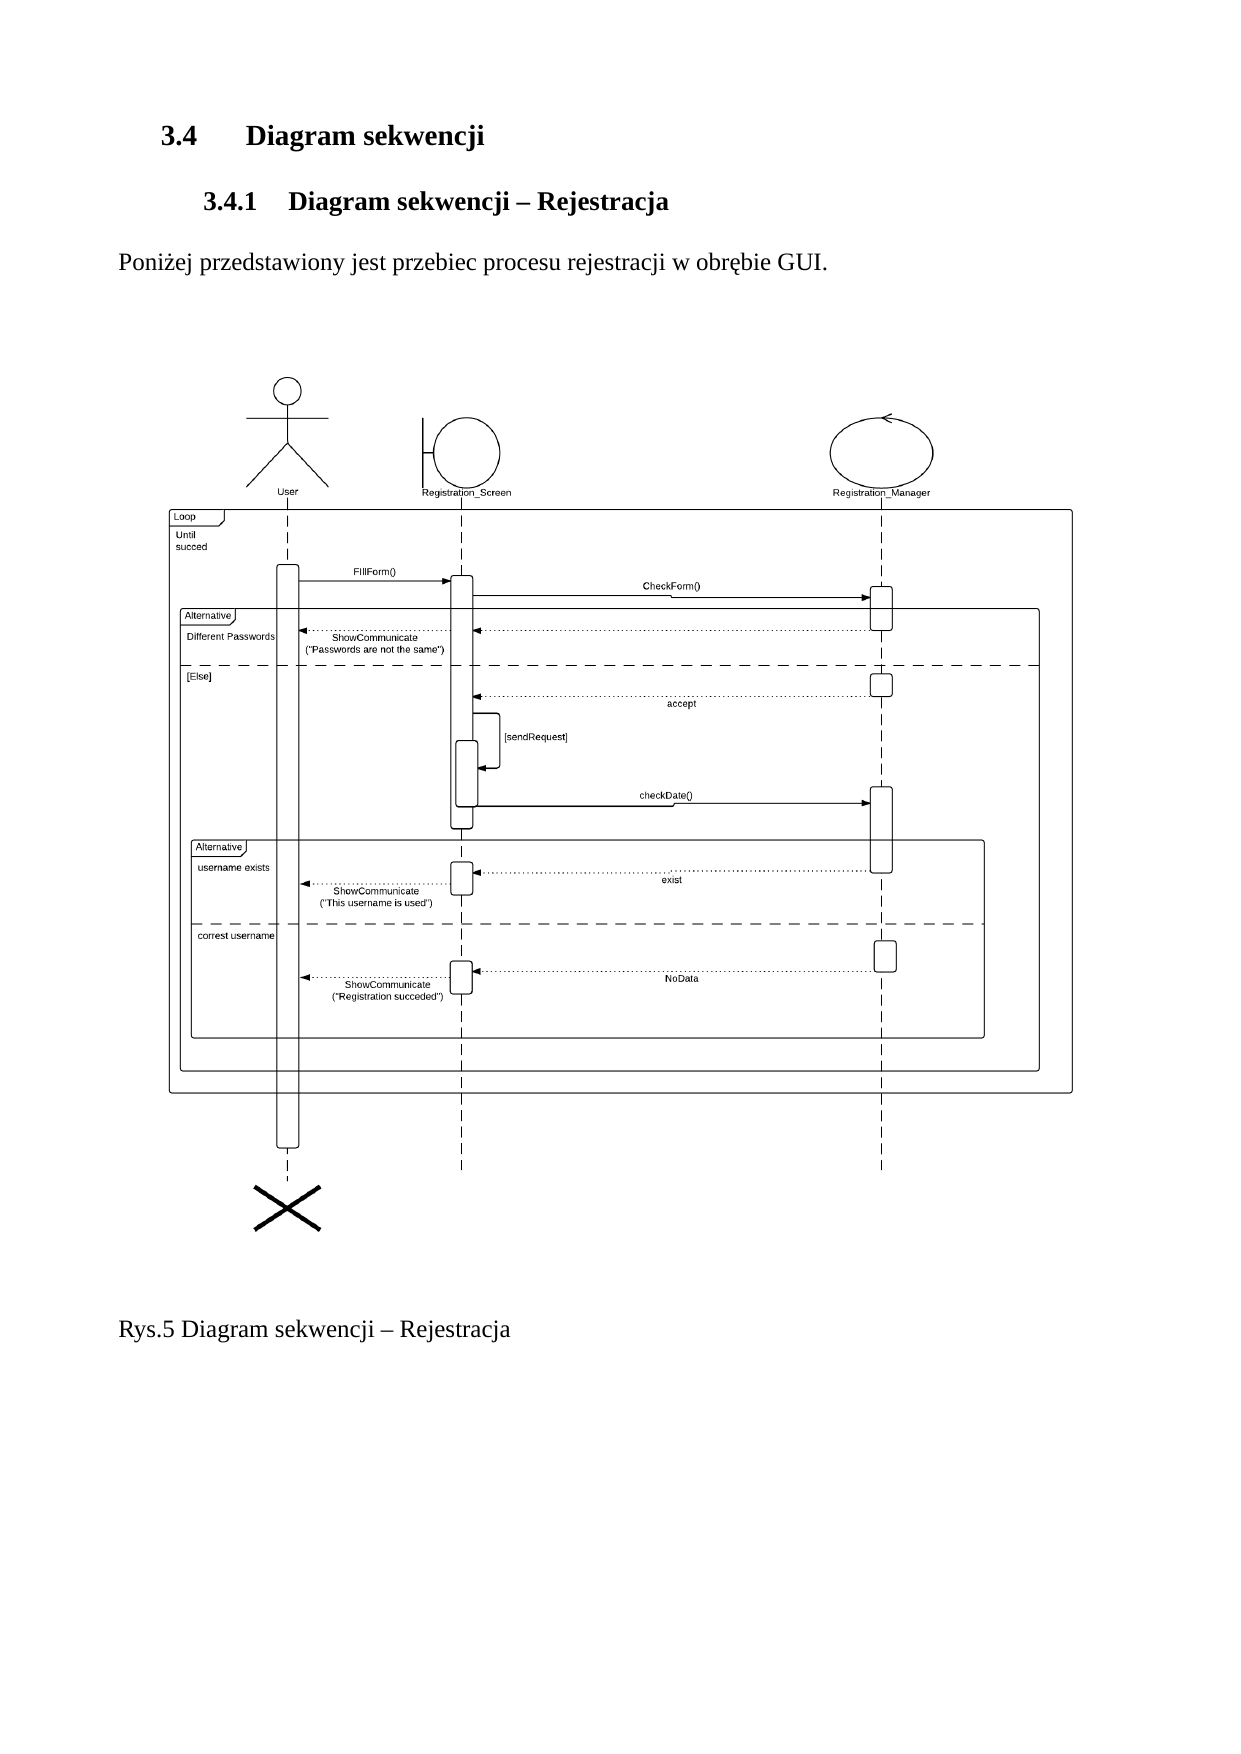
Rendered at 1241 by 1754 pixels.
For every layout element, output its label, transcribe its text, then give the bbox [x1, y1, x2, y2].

text 3.4.1 Diagram sekwencji – Rejestracja [118, 185, 1122, 216]
picture [118, 333, 1123, 1285]
text Rys.5 Diagram sekwencji – Rejestracja [118, 1314, 1122, 1342]
text Poniżej przedstawiony jest przebiec procesu rejestracji w obrębie GUI. [118, 247, 1122, 276]
text 3.4 Diagram sekwencji [118, 118, 1122, 152]
